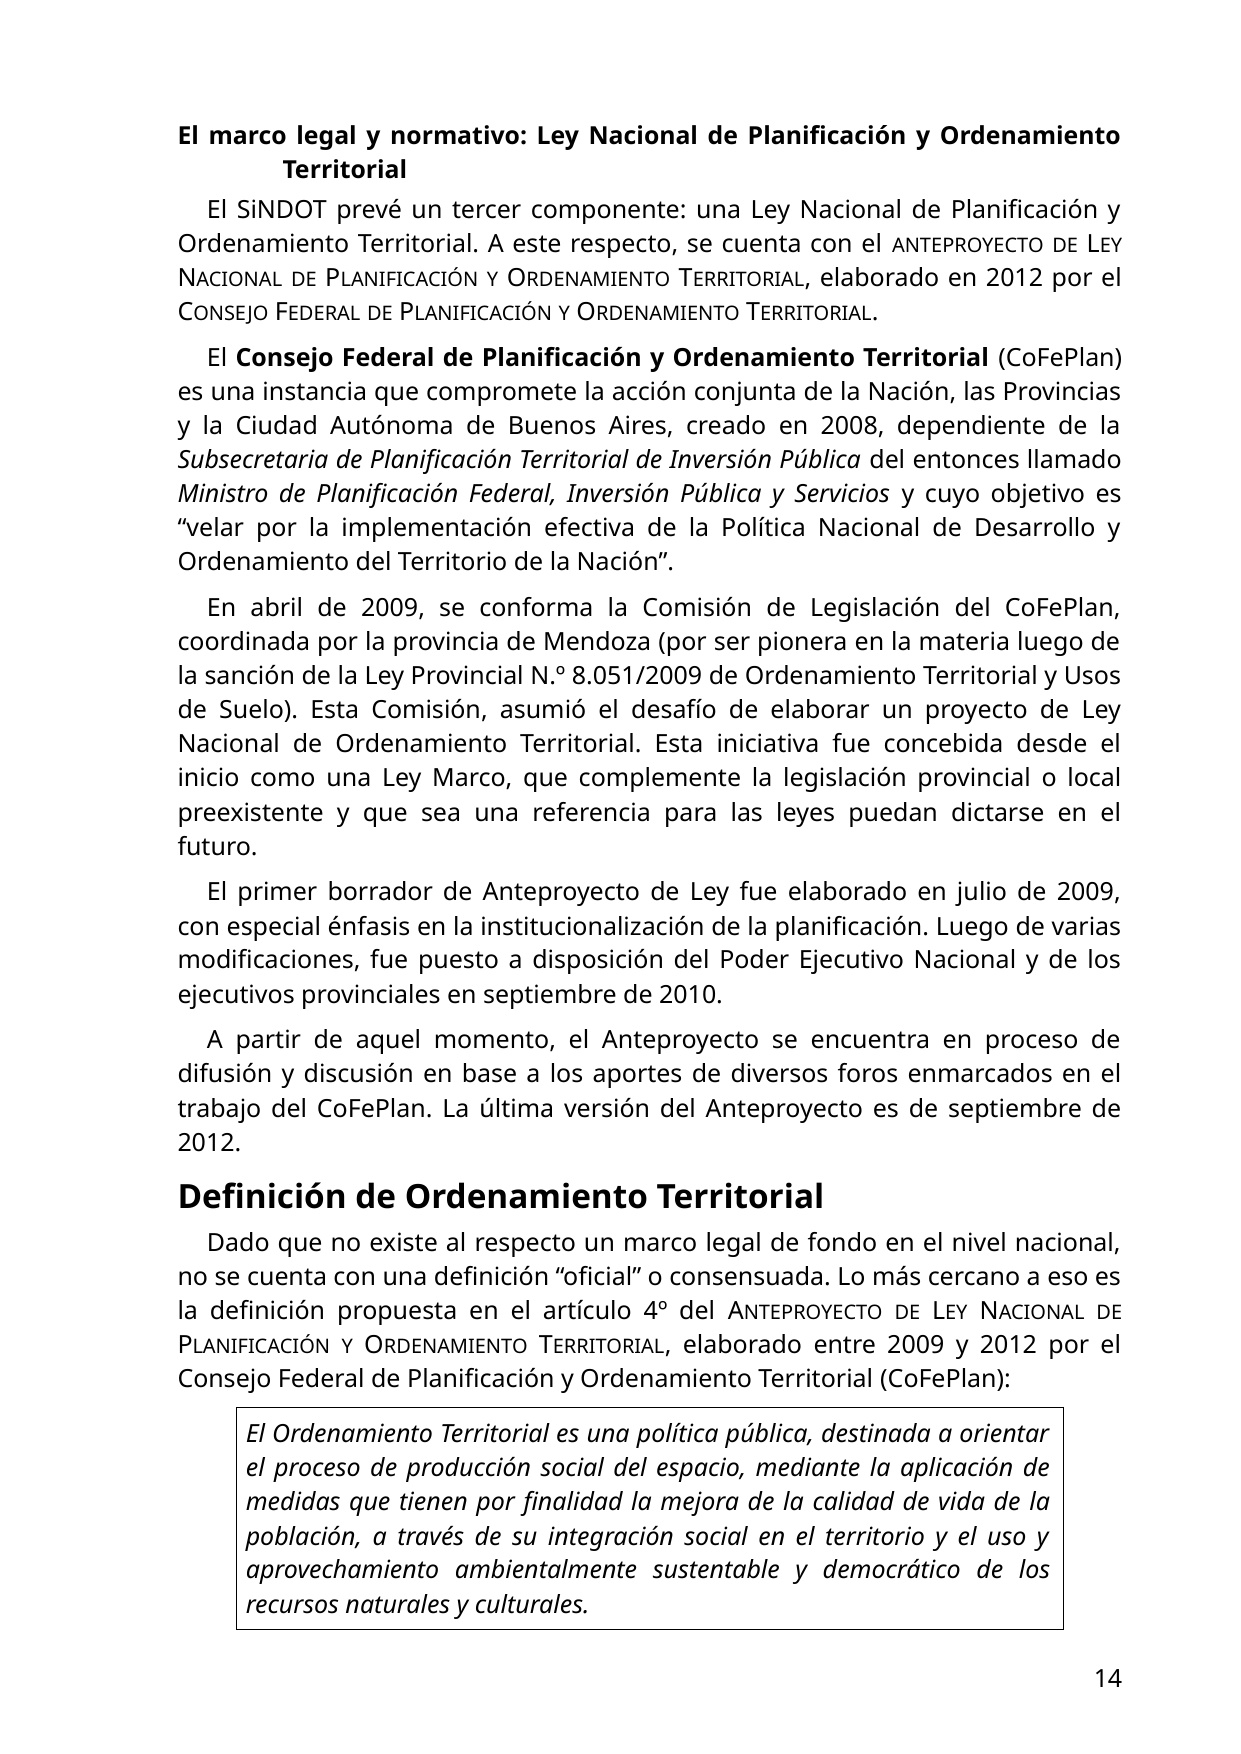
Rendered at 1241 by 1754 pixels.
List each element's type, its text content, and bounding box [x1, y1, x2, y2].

text El Consejo Federal de Planificación y Ordenamiento Territorial (CoFePlan) es una instancia que compromete la acción conjunta de la Nación, las Provincias y la Ciudad Autónoma de Buenos Aires, creado en 2008, dependiente de la Subsecretaria de Planificación Territorial de Inversión Pública del entonces llamado Ministro de Planificación Federal, Inversión Pública y Servicios y cuyo objetivo es “velar por la implementación efectiva de la Política Nacional de Desarrollo y Ordenamiento del Territorio de la Nación”. [177, 339, 1122, 578]
subtitle Definición de Ordenamiento Territorial [177, 1173, 1122, 1218]
subtitle El marco legal y normativo: Ley Nacional de Planificación y Ordenamiento Territorial [177, 118, 1122, 186]
text En abril de 2009, se conforma la Comisión de Legislación del CoFePlan, coordinada por la provincia de Mendoza (por ser pionera en la materia luego de la sanción de la Ley Provincial N.º 8.051/2009 de Ordenamiento Territorial y Usos de Suelo). Esta Comisión, asumió el desafío de elaborar un proyecto de Ley Nacional de Ordenamiento Territorial. Esta iniciativa fue concebida desde el inicio como una Ley Marco, que complemente la legislación provincial o local preexistente y que sea una referencia para las leyes puedan dictarse en el futuro. [177, 590, 1122, 862]
text A partir de aquel momento, el Anteproyecto se encuentra en proceso de difusión y discusión en base a los aportes de diversos foros enmarcados en el trabajo del CoFePlan. La última versión del Anteproyecto es de septiembre de 2012. [177, 1022, 1122, 1158]
text El SiNDOT prevé un tercer componente: una Ley Nacional de Planificación y Ordenamiento Territorial. A este respecto, se cuenta con el anteproyecto de Ley Nacional de Planificación y Ordenamiento Territorial, elaborado en 2012 por el Consejo Federal de Planificación y Ordenamiento Territorial. [177, 192, 1122, 328]
text El primer borrador de Anteproyecto de Ley fue elaborado en julio de 2009, con especial énfasis en la institucionalización de la planificación. Luego de varias modificaciones, fue puesto a disposición del Poder Ejecutivo Nacional y de los ejecutivos provinciales en septiembre de 2010. [177, 874, 1122, 1010]
text El Ordenamiento Territorial es una política pública, destinada a orientar el proceso de producción social del espacio, mediante la aplicación de medidas que tienen por finalidad la mejora de la calidad de vida de la población, a través de su integración social en el territorio y el uso y aprovechamiento ambientalmente sustentable y democrático de los recursos naturales y culturales. [237, 1408, 1063, 1629]
text Dado que no existe al respecto un marco legal de fondo en el nivel nacional, no se cuenta con una definición “oficial” o consensuada. Lo más cercano a eso es la definición propuesta en el artículo 4º del Anteproyecto de Ley Nacional de Planificación y Ordenamiento Territorial, elaborado entre 2009 y 2012 por el Consejo Federal de Planificación y Ordenamiento Territorial (CoFePlan): [177, 1224, 1122, 1395]
